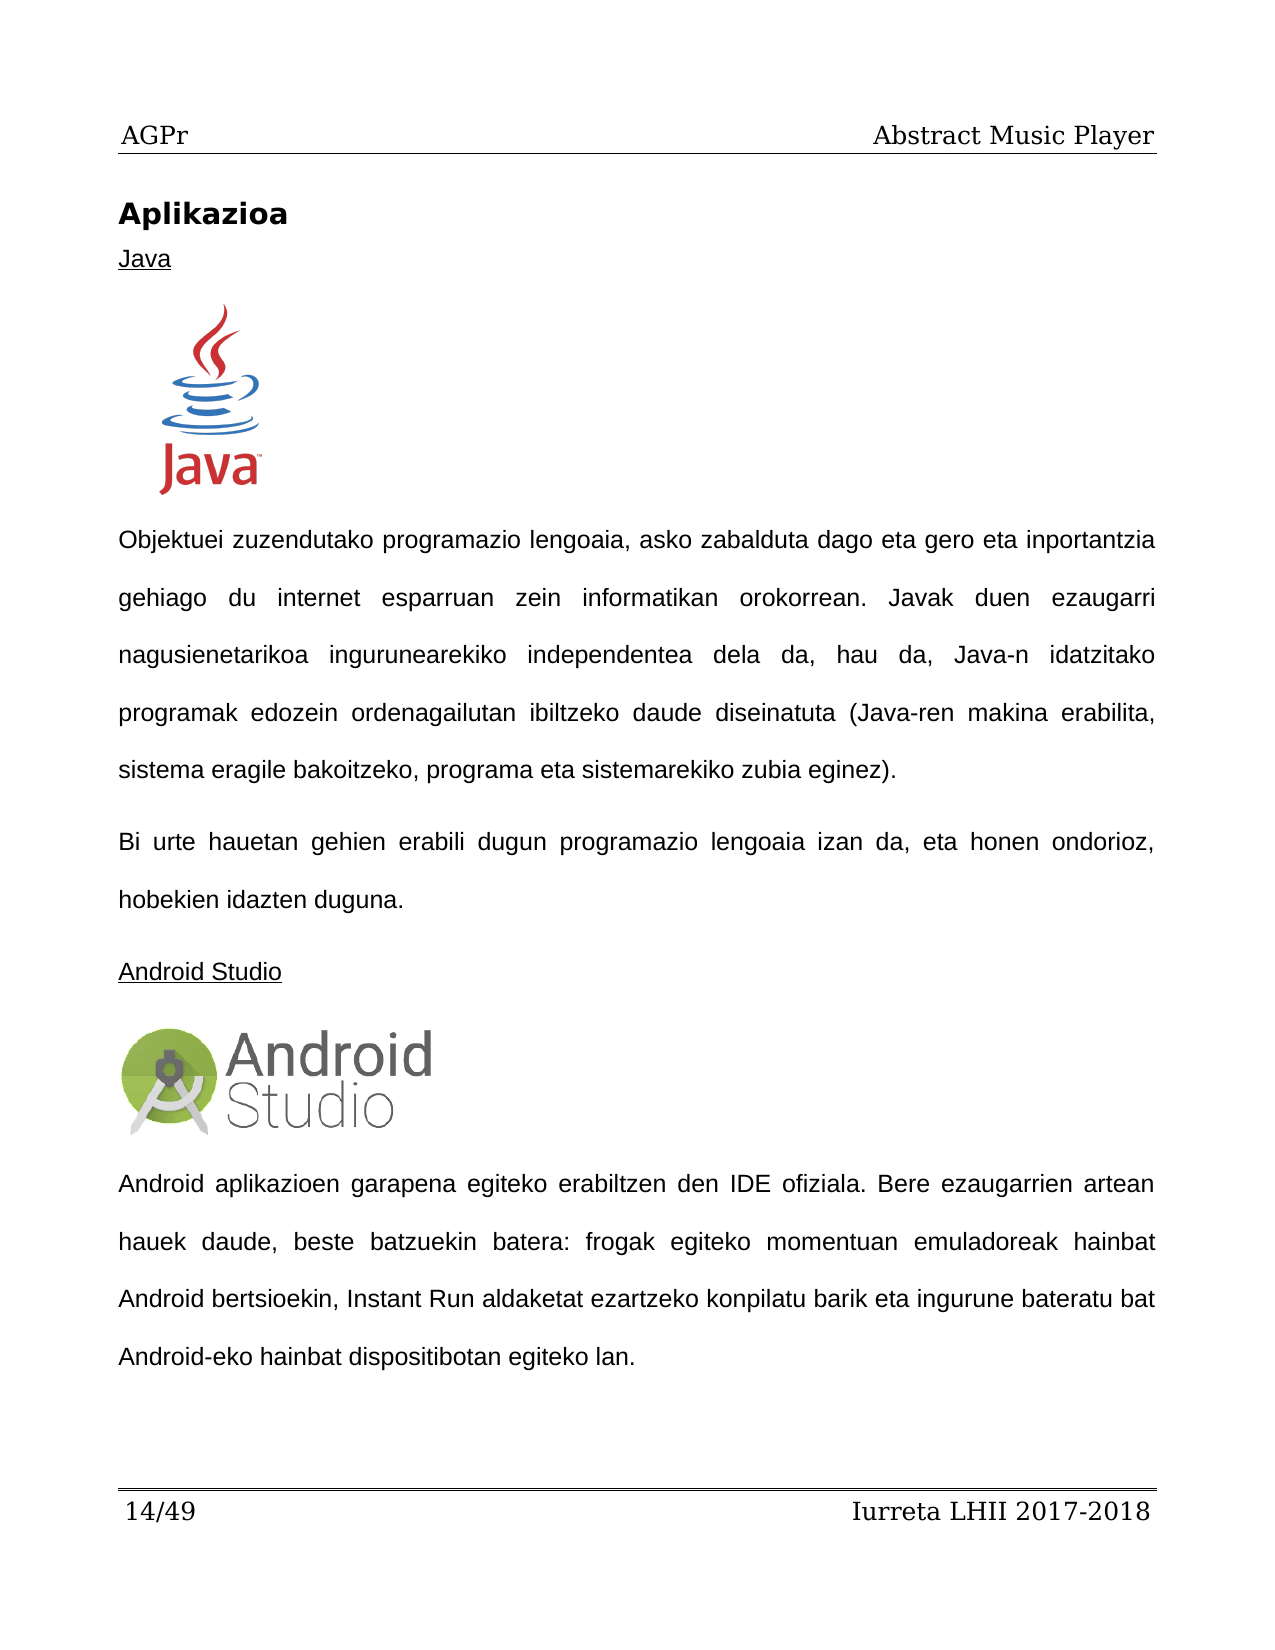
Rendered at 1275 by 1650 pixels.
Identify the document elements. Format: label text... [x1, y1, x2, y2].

text Objektuei zuzendutako programazio lengoaia, asko zabalduta dago eta gero eta inportantzia gehiago du internet esparruan zein informatikan orokorrean. Javak duen ezaugarri nagusienetarikoa ingurunearekiko independentea dela da, hau da, Java-n idatzitako programak edozein ordenagailutan ibiltzeko daude diseinatuta (Java-ren makina erabilita, sistema eragile bakoitzeko, programa eta sistemarekiko zubia eginez). [118, 302, 1157, 784]
text Android Studio [118, 957, 1157, 985]
text Java [118, 244, 1157, 273]
picture [119, 1014, 432, 1141]
text Android aplikazioen garapena egiteko erabiltzen den IDE ofiziala. Bere ezaugarrien artean hauek daude, beste batzuekin batera: frogak egiteko momentuan emuladoreak hainbat Android bertsioekin, Instant Run aldaketat ezartzeko konpilatu barik eta ingurune bateratu bat Android-eko hainbat dispositibotan egiteko lan. [118, 1014, 1157, 1370]
text Bi urte hauetan gehien erabili dugun programazio lengoaia izan da, eta honen ondorioz, hobekien idazten duguna. [118, 827, 1157, 913]
subtitle Aplikazioa [118, 197, 1157, 231]
picture [116, 301, 312, 497]
